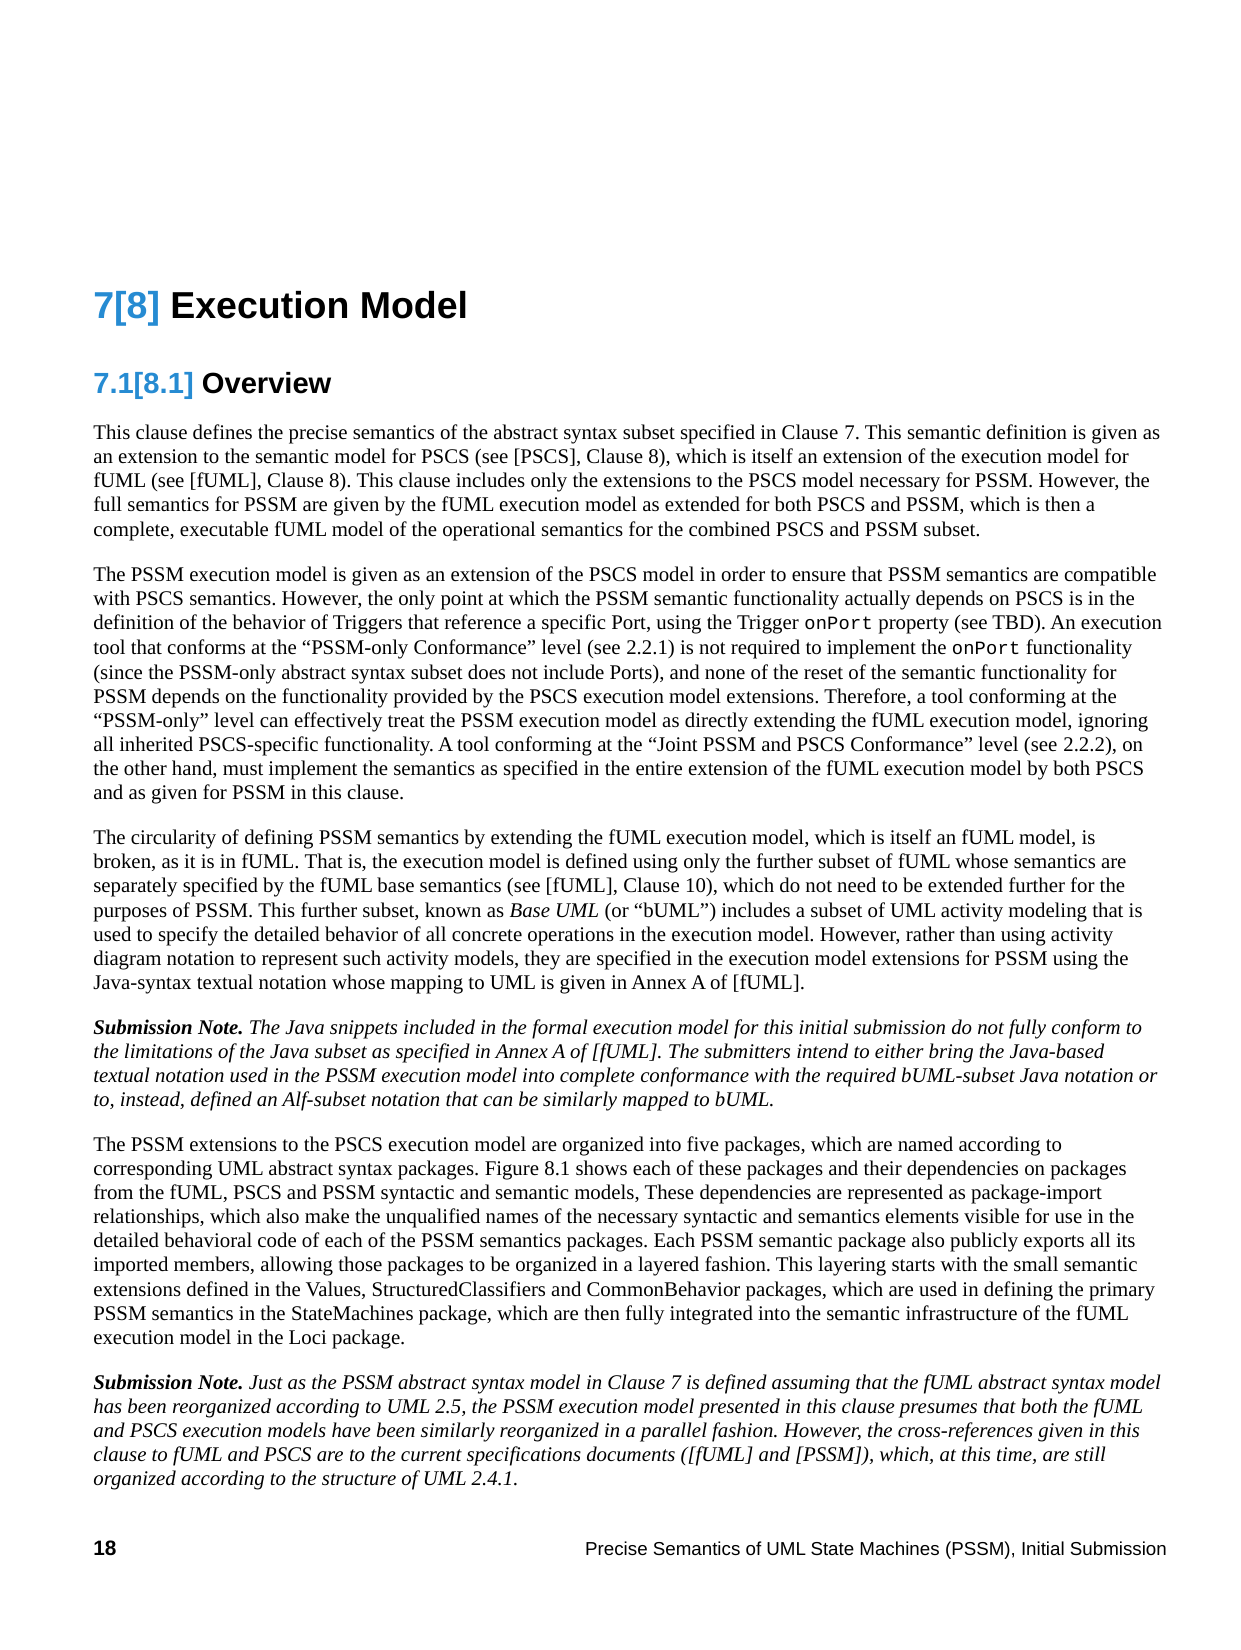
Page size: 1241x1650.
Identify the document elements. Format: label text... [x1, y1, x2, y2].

text This clause defines the precise semantics of the abstract syntax subset specified in Clause 7. This semantic definition is given as an extension to the semantic model for PSCS (see [PSCS], Clause 8), which is itself an extension of the execution model for fUML (see [fUML], Clause 8). This clause includes only the extensions to the PSCS model necessary for PSSM. However, the full semantics for PSSM are given by the fUML execution model as extended for both PSCS and PSSM, which is then a complete, executable fUML model of the operational semantics for the combined PSCS and PSSM subset. [93, 420, 1164, 541]
subtitle Execution Model [93, 283, 1164, 326]
text The PSSM extensions to the PSCS execution model are organized into five packages, which are named according to corresponding UML abstract syntax packages. Figure 8.1 shows each of these packages and their dependencies on packages from the fUML, PSCS and PSSM syntactic and semantic models, These dependencies are represented as package-import relationships, which also make the unqualified names of the necessary syntactic and semantics elements visible for use in the detailed behavioral code of each of the PSSM semantics packages. Each PSSM semantic package also publicly exports all its imported members, allowing those packages to be organized in a layered fashion. This layering starts with the small semantic extensions defined in the Values, StructuredClassifiers and CommonBehavior packages, which are used in defining the primary PSSM semantics in the StateMachines package, which are then fully integrated into the semantic infrastructure of the fUML execution model in the Loci package. [93, 1132, 1164, 1349]
text Submission Note. Just as the PSSM abstract syntax model in Clause 7 is defined assuming that the fUML abstract syntax model has been reorganized according to UML 2.5, the PSSM execution model presented in this clause presumes that both the fUML and PSCS execution models have been similarly reorganized in a parallel fashion. However, the cross-references given in this clause to fUML and PSCS are to the current specifications documents ([fUML] and [PSSM]), which, at this time, are still organized according to the structure of UML 2.4.1. [93, 1370, 1164, 1490]
text The circularity of defining PSSM semantics by extending the fUML execution model, which is itself an fUML model, is broken, as it is in fUML. That is, the execution model is defined using only the further subset of fUML whose semantics are separately specified by the fUML base semantics (see [fUML], Clause 10), which do not need to be extended further for the purposes of PSSM. This further subset, known as Base UML (or “bUML”) includes a subset of UML activity modeling that is used to specify the detailed behavior of all concrete operations in the execution model. However, rather than using activity diagram notation to represent such activity models, they are specified in the execution model extensions for PSSM using the Java-syntax textual notation whose mapping to UML is given in Annex A of [fUML]. [93, 825, 1164, 994]
text Submission Note. The Java snippets included in the formal execution model for this initial submission do not fully conform to the limitations of the Java subset as specified in Annex A of [fUML]. The submitters intend to either bring the Java-based textual notation used in the PSSM execution model into complete conformance with the required bUML-subset Java notation or to, instead, defined an Alf-subset notation that can be similarly mapped to bUML. [93, 1015, 1164, 1111]
text The PSSM execution model is given as an extension of the PSCS model in order to ensure that PSSM semantics are compatible with PSCS semantics. However, the only point at which the PSSM semantic functionality actually depends on PSCS is in the definition of the behavior of Triggers that reference a specific Port, using the Trigger onPort property (see TBD). An execution tool that conforms at the “PSSM-only Conformance” level (see 2.2.1) is not required to implement the onPort functionality (since the PSSM-only abstract syntax subset does not include Ports), and none of the reset of the semantic functionality for PSSM depends on the functionality provided by the PSCS execution model extensions. Therefore, a tool conforming at the “PSSM-only” level can effectively treat the PSSM execution model as directly extending the fUML execution model, ignoring all inherited PSCS-specific functionality. A tool conforming at the “Joint PSSM and PSCS Conformance” level (see 2.2.2), on the other hand, must implement the semantics as specified in the entire extension of the fUML execution model by both PSCS and as given for PSSM in this clause. [93, 562, 1164, 804]
subtitle Overview [93, 364, 1164, 399]
